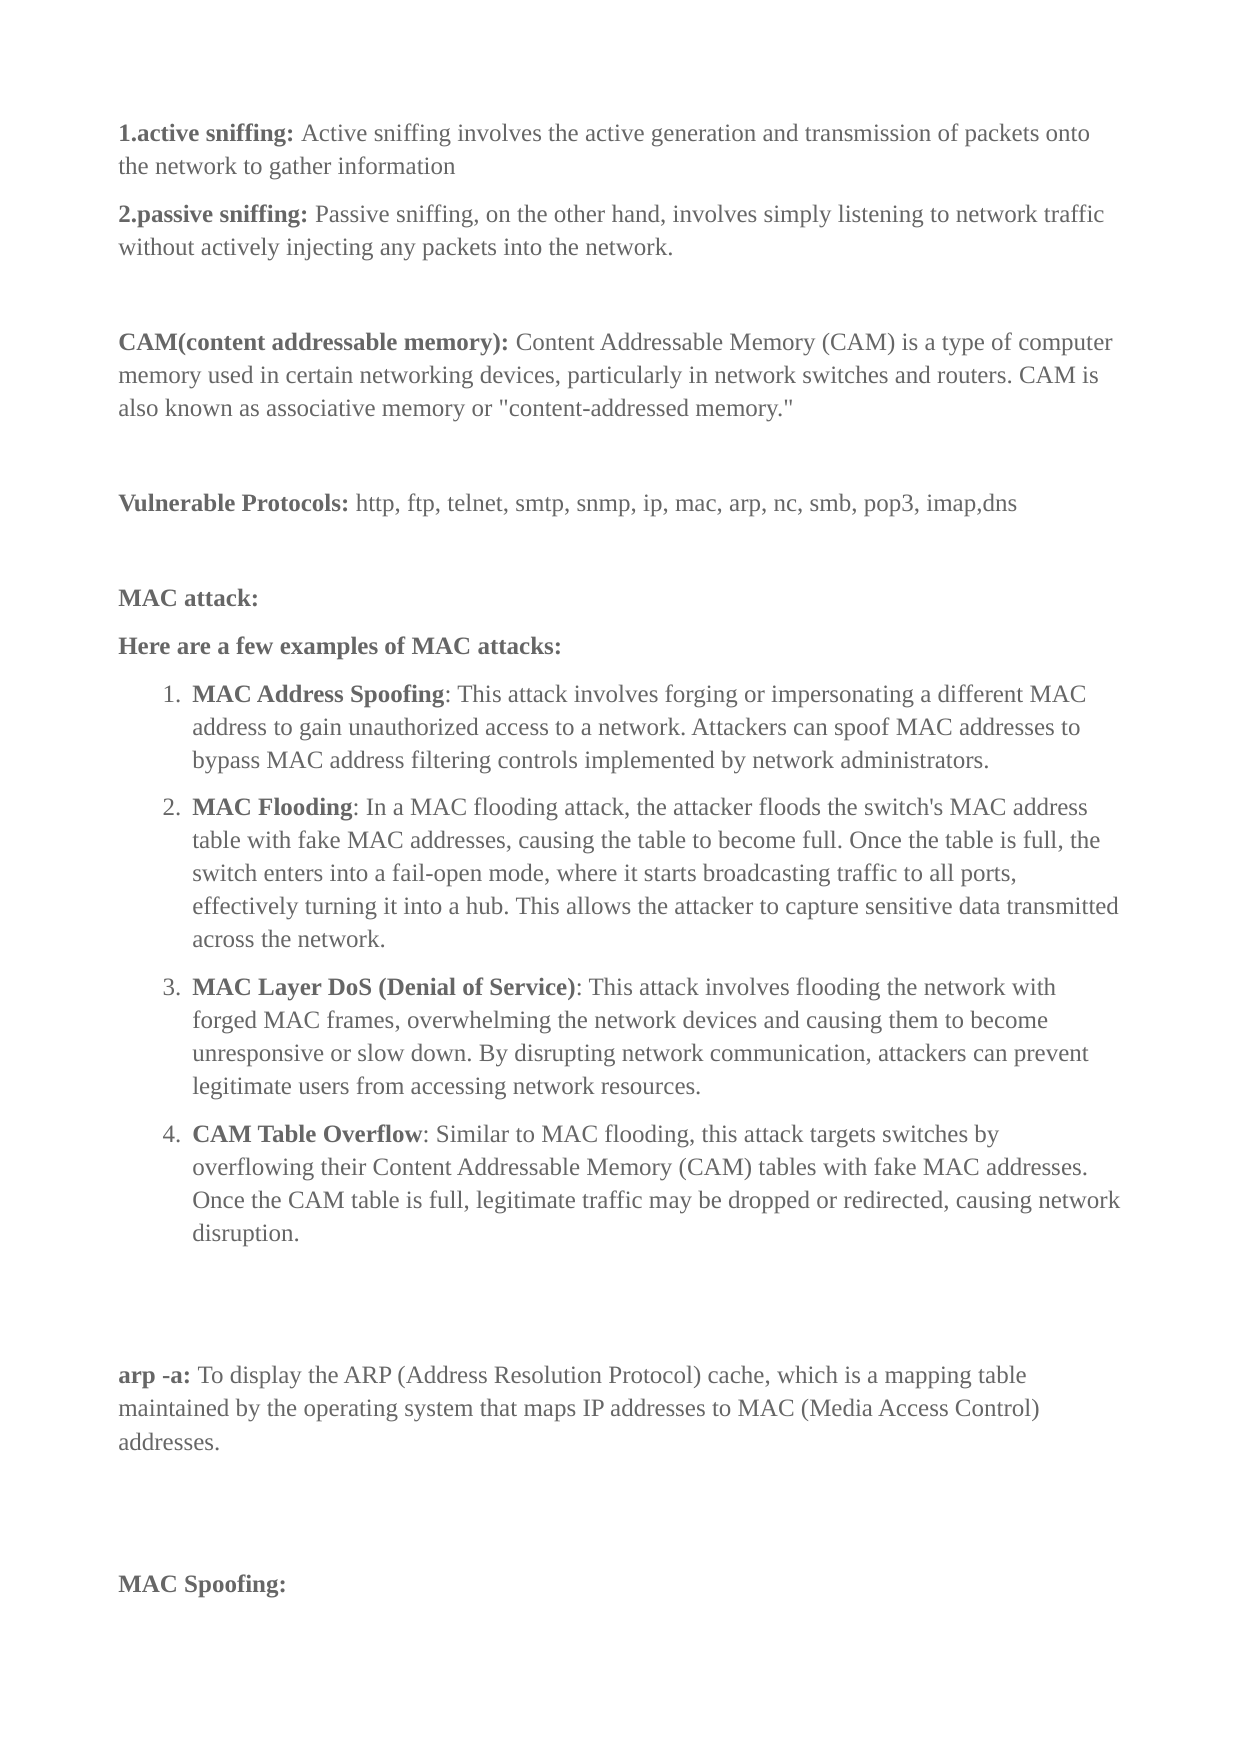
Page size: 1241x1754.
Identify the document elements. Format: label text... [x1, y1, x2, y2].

text arp -a: To display the ARP (Address Resolution Protocol) cache, which is a mapping table maintained by the operating system that maps IP addresses to MAC (Media Access Control) addresses. [118, 1361, 1122, 1455]
list MAC Flooding: In a MAC flooding attack, the attacker floods the switch's MAC address table with fake MAC addresses, causing the table to become full. Once the table is full, the switch enters into a fail-open mode, where it starts broadcasting traffic to all ports, effectively turning it into a hub. This allows the attacker to capture sensitive data transmitted across the network. [162, 792, 1122, 953]
text MAC attack: [118, 583, 1122, 612]
list CAM Table Overflow: Similar to MAC flooding, this attack targets switches by overflowing their Content Addressable Memory (CAM) tables with fake MAC addresses. Once the CAM table is full, legitimate traffic may be dropped or redirected, causing network disruption. [162, 1119, 1122, 1246]
text 1.active sniffing: Active sniffing involves the active generation and transmission of packets onto the network to gather information [118, 118, 1122, 180]
text 2.passive sniffing: Passive sniffing, on the other hand, involves simply listening to network traffic without actively injecting any packets into the network. [118, 199, 1122, 261]
list MAC Layer DoS (Denial of Service): This attack involves flooding the network with forged MAC frames, overwhelming the network devices and causing them to become unresponsive or slow down. By disrupting network communication, attackers can prevent legitimate users from accessing network resources. [162, 972, 1122, 1100]
list MAC Address Spoofing: This attack involves forging or impersonating a different MAC address to gain unauthorized access to a network. Attackers can spoof MAC addresses to bypass MAC address filtering controls implemented by network administrators. [162, 679, 1122, 773]
text Vulnerable Protocols: http, ftp, telnet, smtp, snmp, ip, mac, arp, nc, smb, pop3, imap,dns [118, 488, 1122, 517]
text MAC Spoofing: [118, 1569, 1122, 1598]
text CAM(content addressable memory): Content Addressable Memory (CAM) is a type of computer memory used in certain networking devices, particularly in network switches and routers. CAM is also known as associative memory or "content-addressed memory." [118, 327, 1122, 422]
text Here are a few examples of MAC attacks: [118, 631, 1122, 660]
